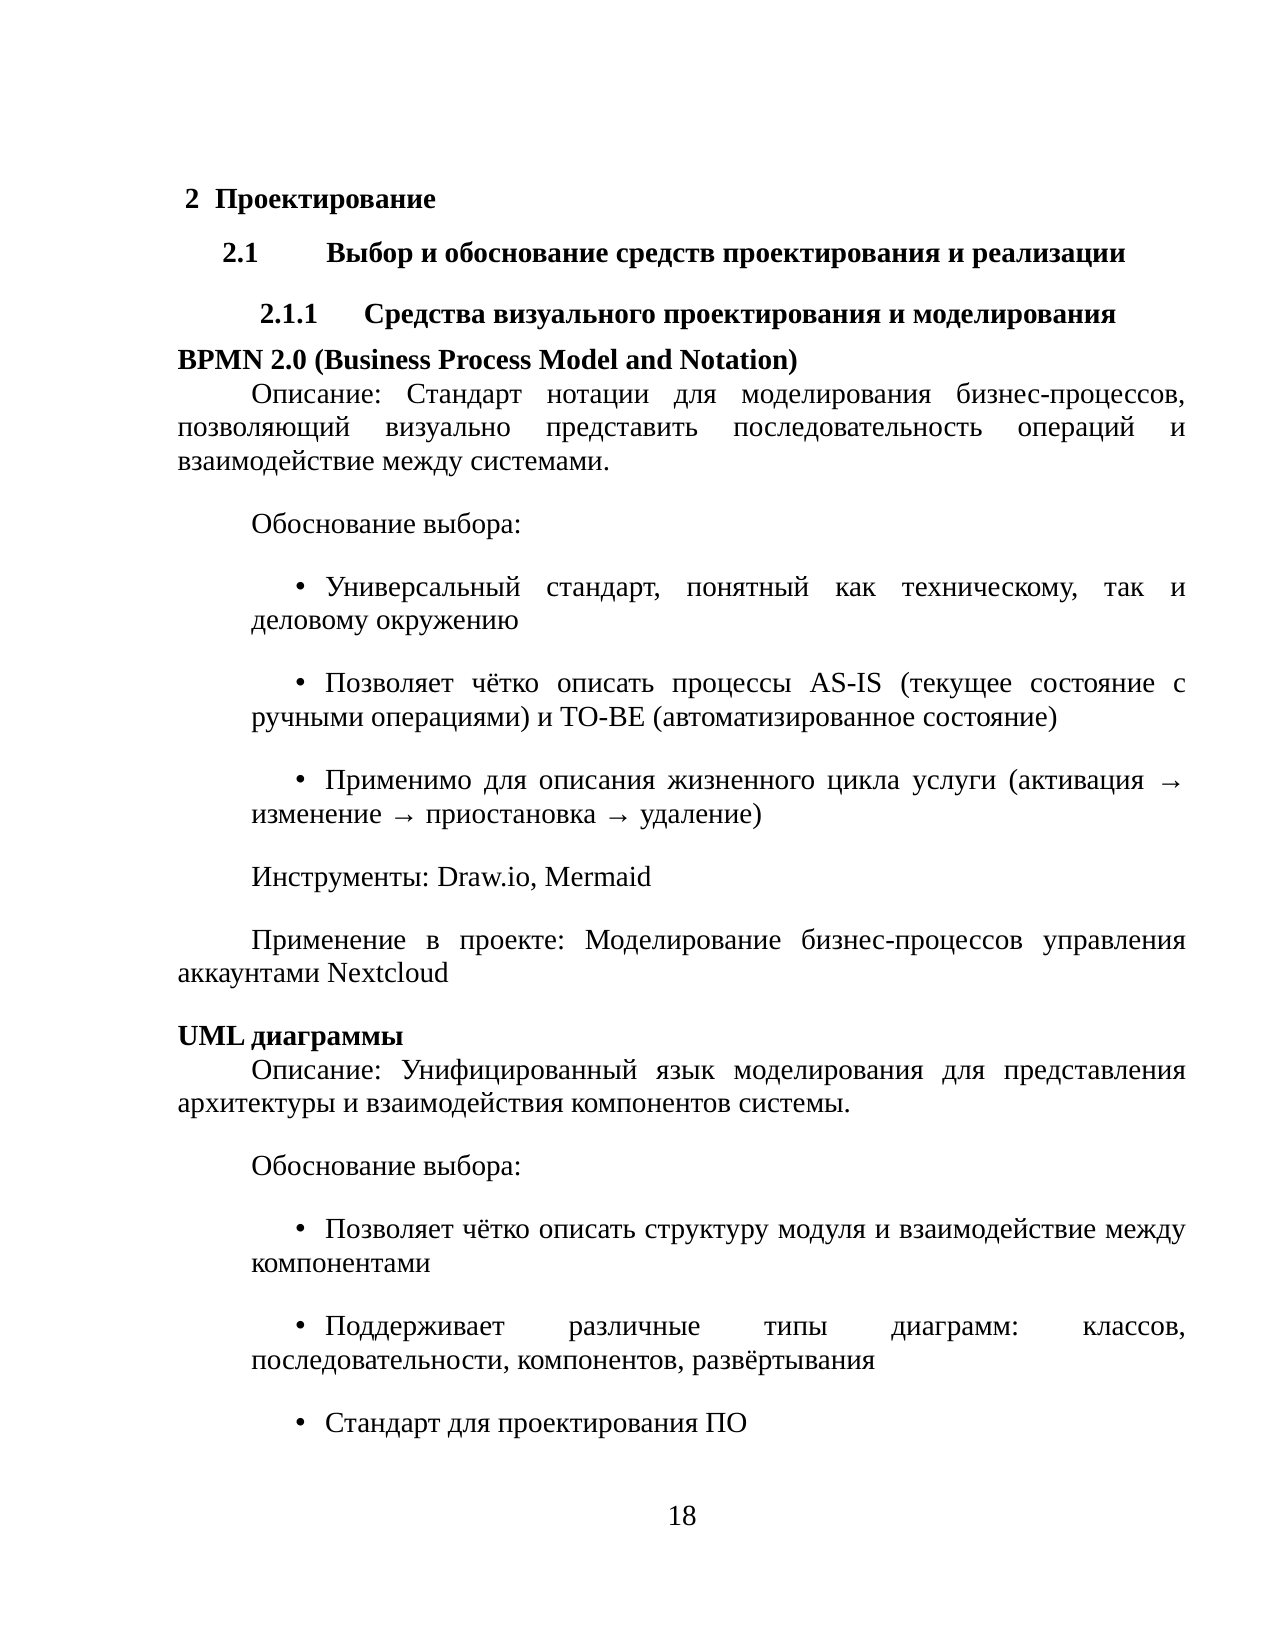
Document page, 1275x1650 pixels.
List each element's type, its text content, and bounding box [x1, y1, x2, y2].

list Применимо для описания жизненного цикла услуги (активация → изменение → приостановка → удаление) [222, 762, 1186, 829]
list BPMN 2.0 (Business Process Model and Notation) [177, 342, 1186, 376]
subtitle Выбор и обоснование средств проектирования и реализации [215, 236, 1186, 269]
subtitle Средства визуального проектирования и моделирования [252, 296, 1186, 330]
text Описание: Унифицированный язык моделирования для представления архитектуры и взаимодействия компонентов системы. [177, 1052, 1186, 1119]
list Универсальный стандарт, понятный как техническому, так и деловому окружению [222, 569, 1186, 636]
list Позволяет чётко описать процессы AS-IS (текущее состояние с ручными операциями) и TO-BE (автоматизированное состояние) [222, 666, 1186, 733]
text UML диаграммы [177, 1018, 1186, 1052]
list Стандарт для проектирования ПО [222, 1405, 1186, 1438]
subtitle Проектирование [177, 181, 1186, 215]
text Обоснование выбора: [177, 506, 1186, 539]
list Позволяет чётко описать структуру модуля и взаимодействие между компонентами [222, 1212, 1186, 1279]
text Обоснование выбора: [177, 1148, 1186, 1182]
text Применение в проекте: Моделирование бизнес-процессов управления аккаунтами Nextcloud [177, 922, 1186, 989]
list Поддерживает различные типы диаграмм: классов, последовательности, компонентов, развёртывания [222, 1308, 1186, 1375]
text Описание: Стандарт нотации для моделирования бизнес-процессов, позволяющий визуально представить последовательность операций и взаимодействие между системами. [177, 376, 1186, 476]
text Инструменты: Draw.io, Mermaid [177, 859, 1186, 892]
